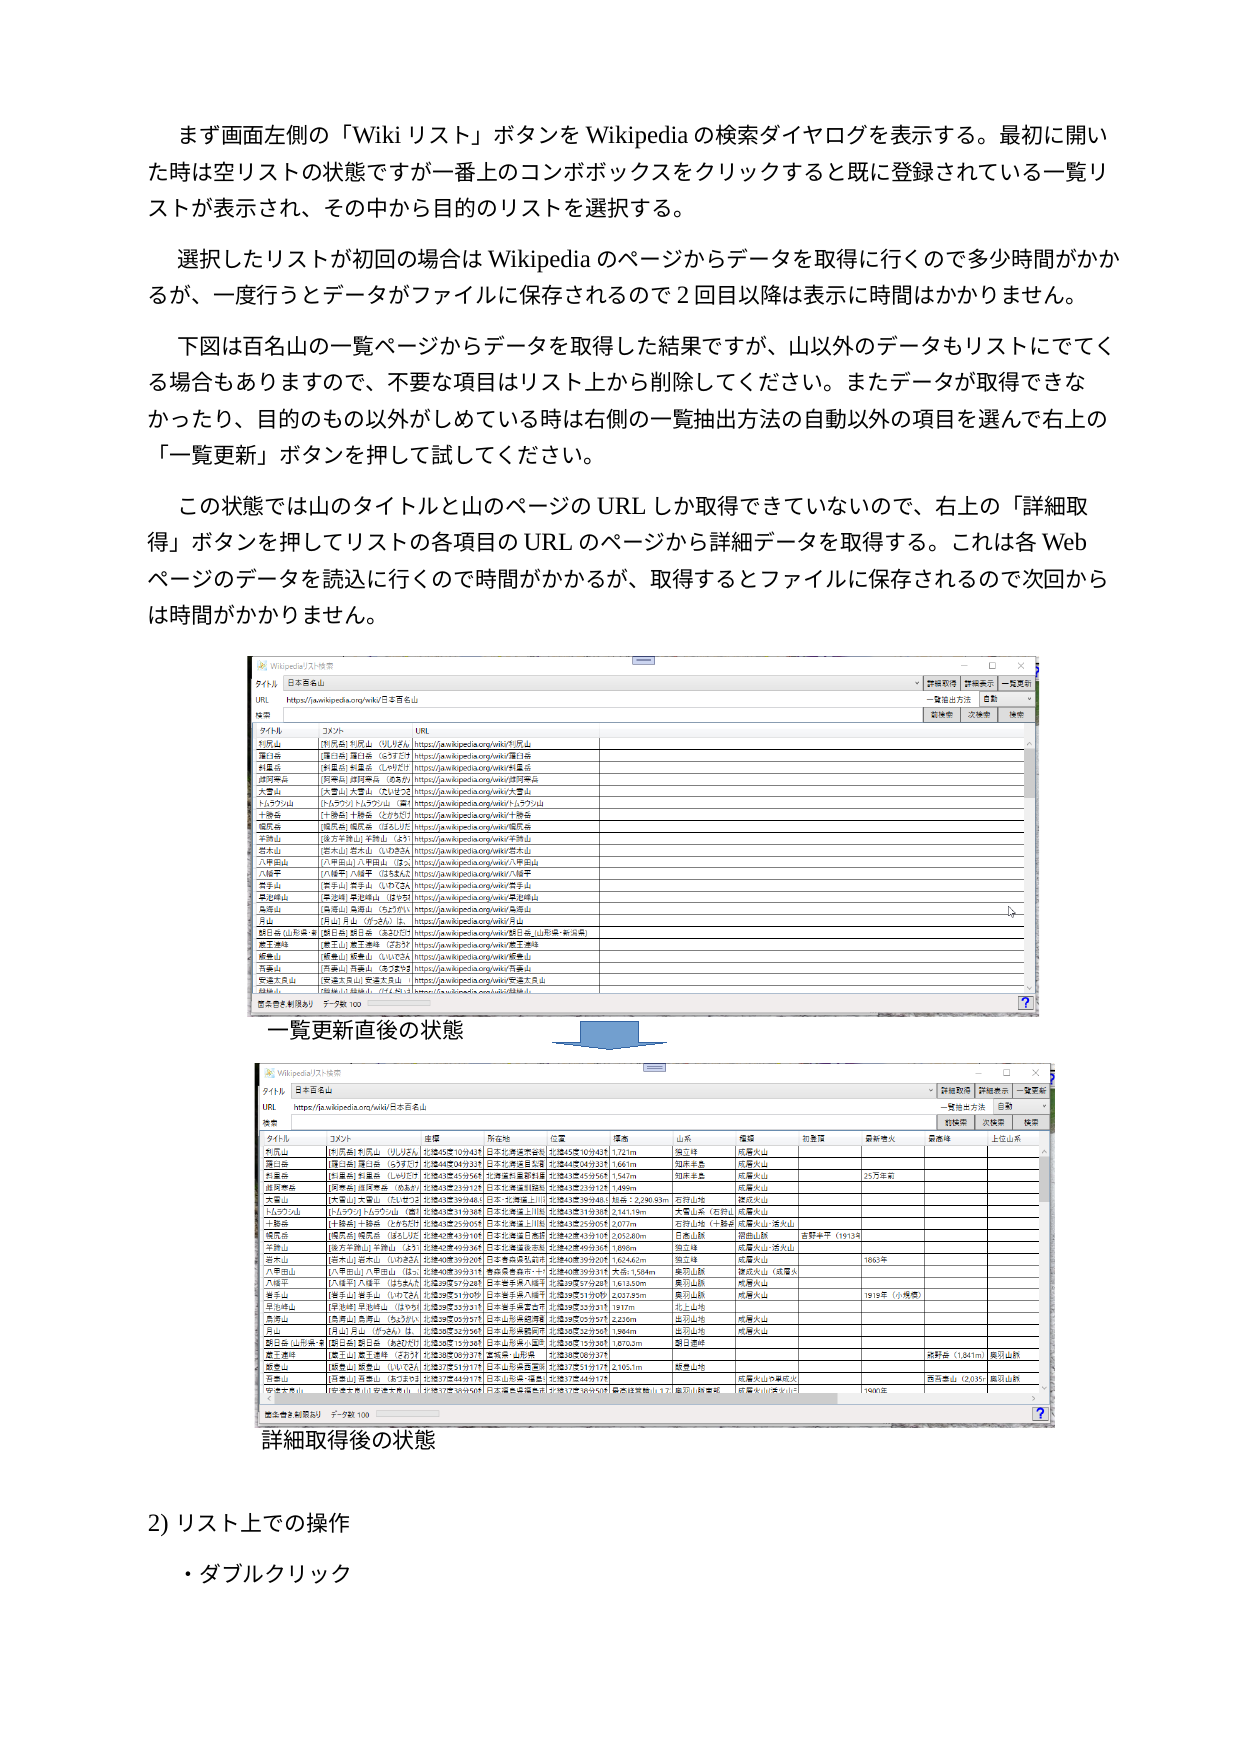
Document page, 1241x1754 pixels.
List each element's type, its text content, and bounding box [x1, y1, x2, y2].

text 下図は百名山の一覧ページからデータを取得した結果ですが、山以外のデータもリストにでてくる場合もありますので、不要な項目はリスト上から削除してください。またデータが取得できなかったり、目的のもの以外がしめている時は右側の一覧抽出方法の自動以外の項目を選んで右上の「一覧更新」ボタンを押して試してください。 [148, 329, 1122, 470]
text この状態では山のタイトルと山のページのURLしか取得できていないので、右上の「詳細取得」ボタンを押してリストの各項目のURLのページから詳細データを取得する。これは各Webページのデータを読込に行くので時間がかかるが、取得するとファイルに保存されるので次回からは時間がかかりません。 [148, 489, 1122, 630]
picture [247, 656, 1040, 1017]
text 2) リスト上での操作 [118, 1506, 1122, 1538]
text ・ダブルクリック [148, 1557, 1122, 1588]
text まず画面左側の「Wikiリスト」ボタンをWikipediaの検索ダイヤログを表示する。最初に開いた時は空リストの状態ですが一番上のコンボボックスをクリックすると既に登録されている一覧リストが表示され、その中から目的のリストを選択する。 [148, 118, 1122, 222]
picture [254, 1063, 1055, 1428]
text 選択したリストが初回の場合はWikipediaのページからデータを取得に行くので多少時間がかかるが、一度行うとデータがファイルに保存されるので2回目以降は表示に時間はかかりません。 [148, 242, 1122, 310]
